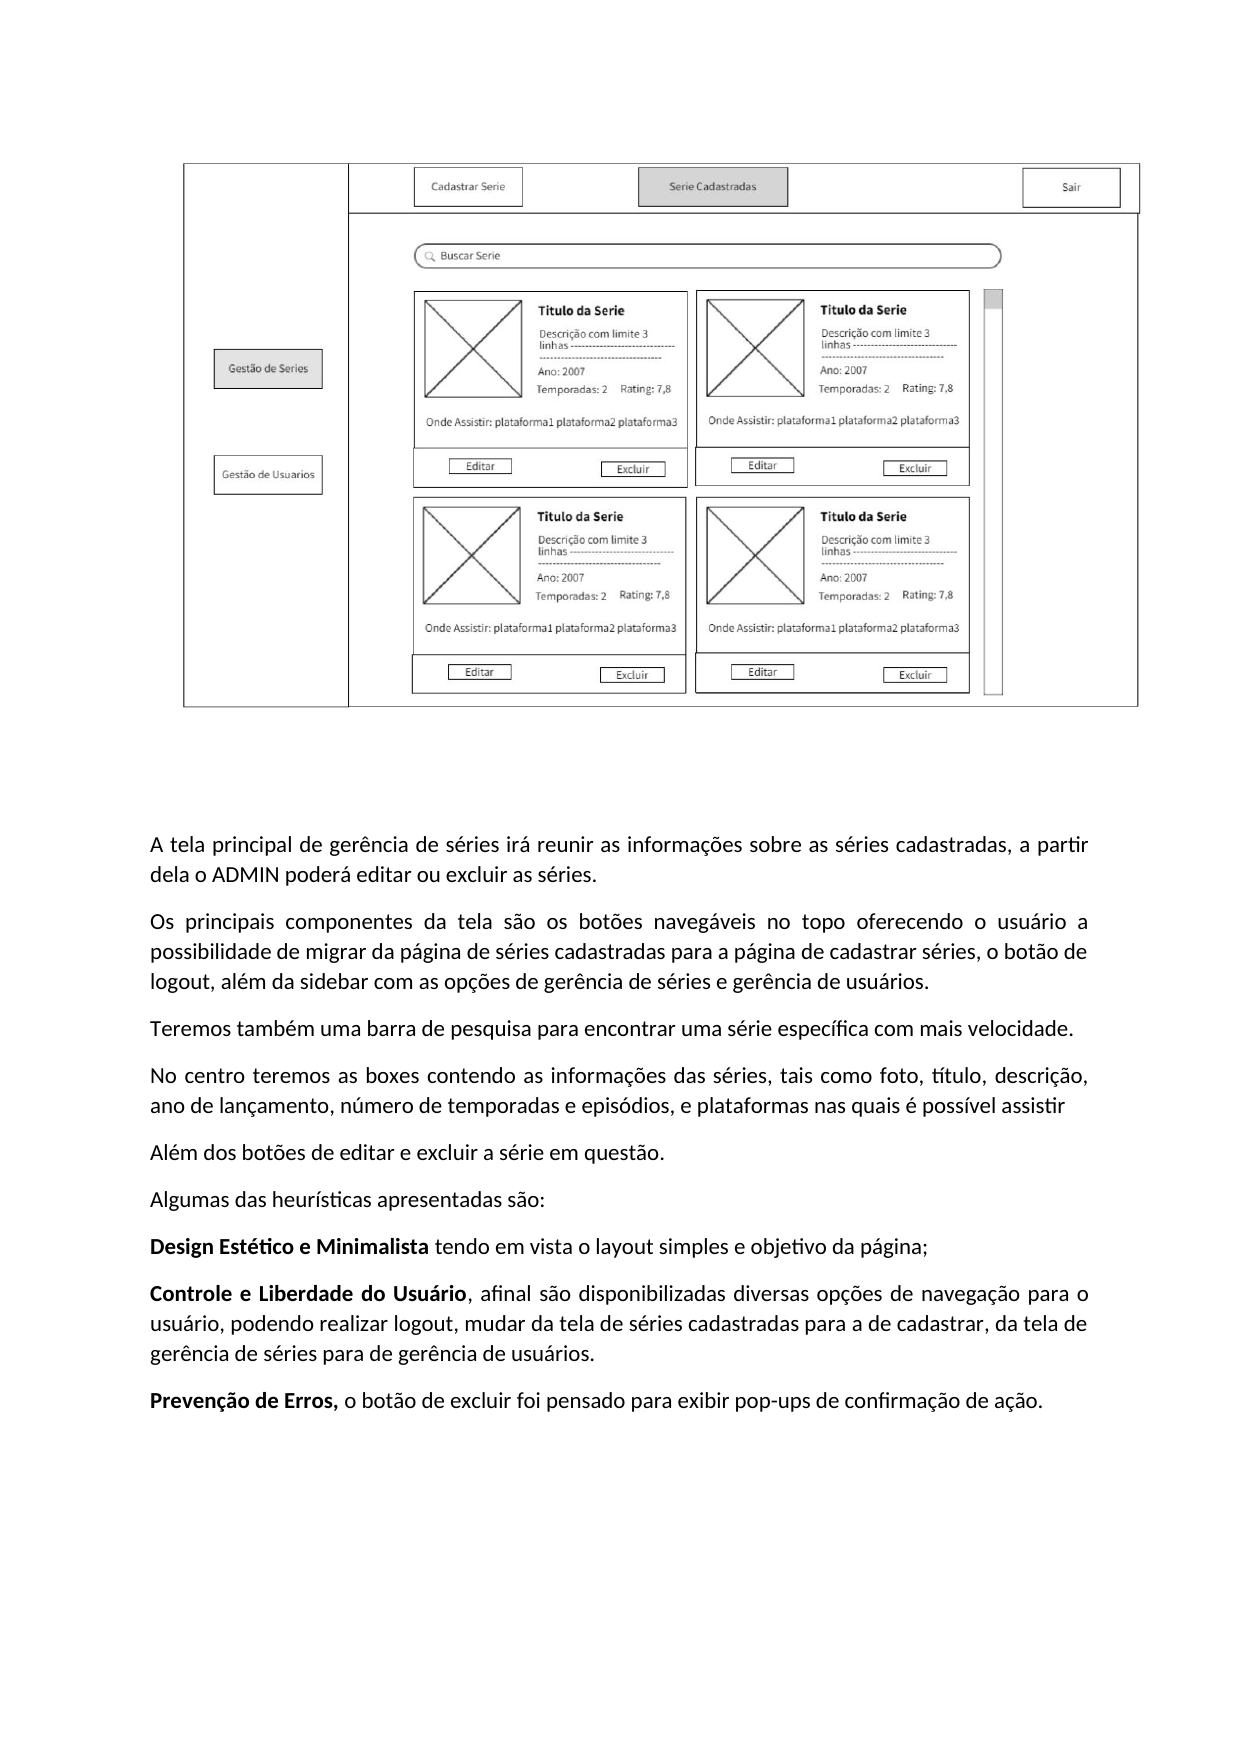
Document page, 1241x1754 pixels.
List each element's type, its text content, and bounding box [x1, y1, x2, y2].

text Prevenção de Erros, o botão de excluir foi pensado para exibir pop-ups de confirmação de ação. [150, 1386, 1090, 1414]
text Design Estético e Minimalista tendo em vista o layout simples e objetivo da página; [150, 1232, 1090, 1260]
text A tela principal de gerência de séries irá reunir as informações sobre as séries cadastradas, a partir dela o ADMIN poderá editar ou excluir as séries. [150, 830, 1090, 888]
text Os principais componentes da tela são os botões navegáveis no topo oferecendo o usuário a possibilidade de migrar da página de séries cadastradas para a página de cadastrar séries, o botão de logout, além da sidebar com as opções de gerência de séries e gerência de usuários. [150, 907, 1090, 995]
text Algumas das heurísticas apresentadas são: [150, 1185, 1090, 1213]
text No centro teremos as boxes contendo as informações das séries, tais como foto, título, descrição, ano de lançamento, número de temporadas e episódios, e plataformas nas quais é possível assistir [150, 1061, 1090, 1119]
text Além dos botões de editar e excluir a série em questão. [150, 1138, 1090, 1166]
text Teremos também uma barra de pesquisa para encontrar uma série específica com mais velocidade. [150, 1014, 1090, 1042]
text Controle e Liberdade do Usuário, afinal são disponibilizadas diversas opções de navegação para o usuário, podendo realizar logout, mudar da tela de séries cadastradas para a de cadastrar, da tela de gerência de séries para de gerência de usuários. [150, 1279, 1090, 1367]
picture [150, 150, 1155, 718]
